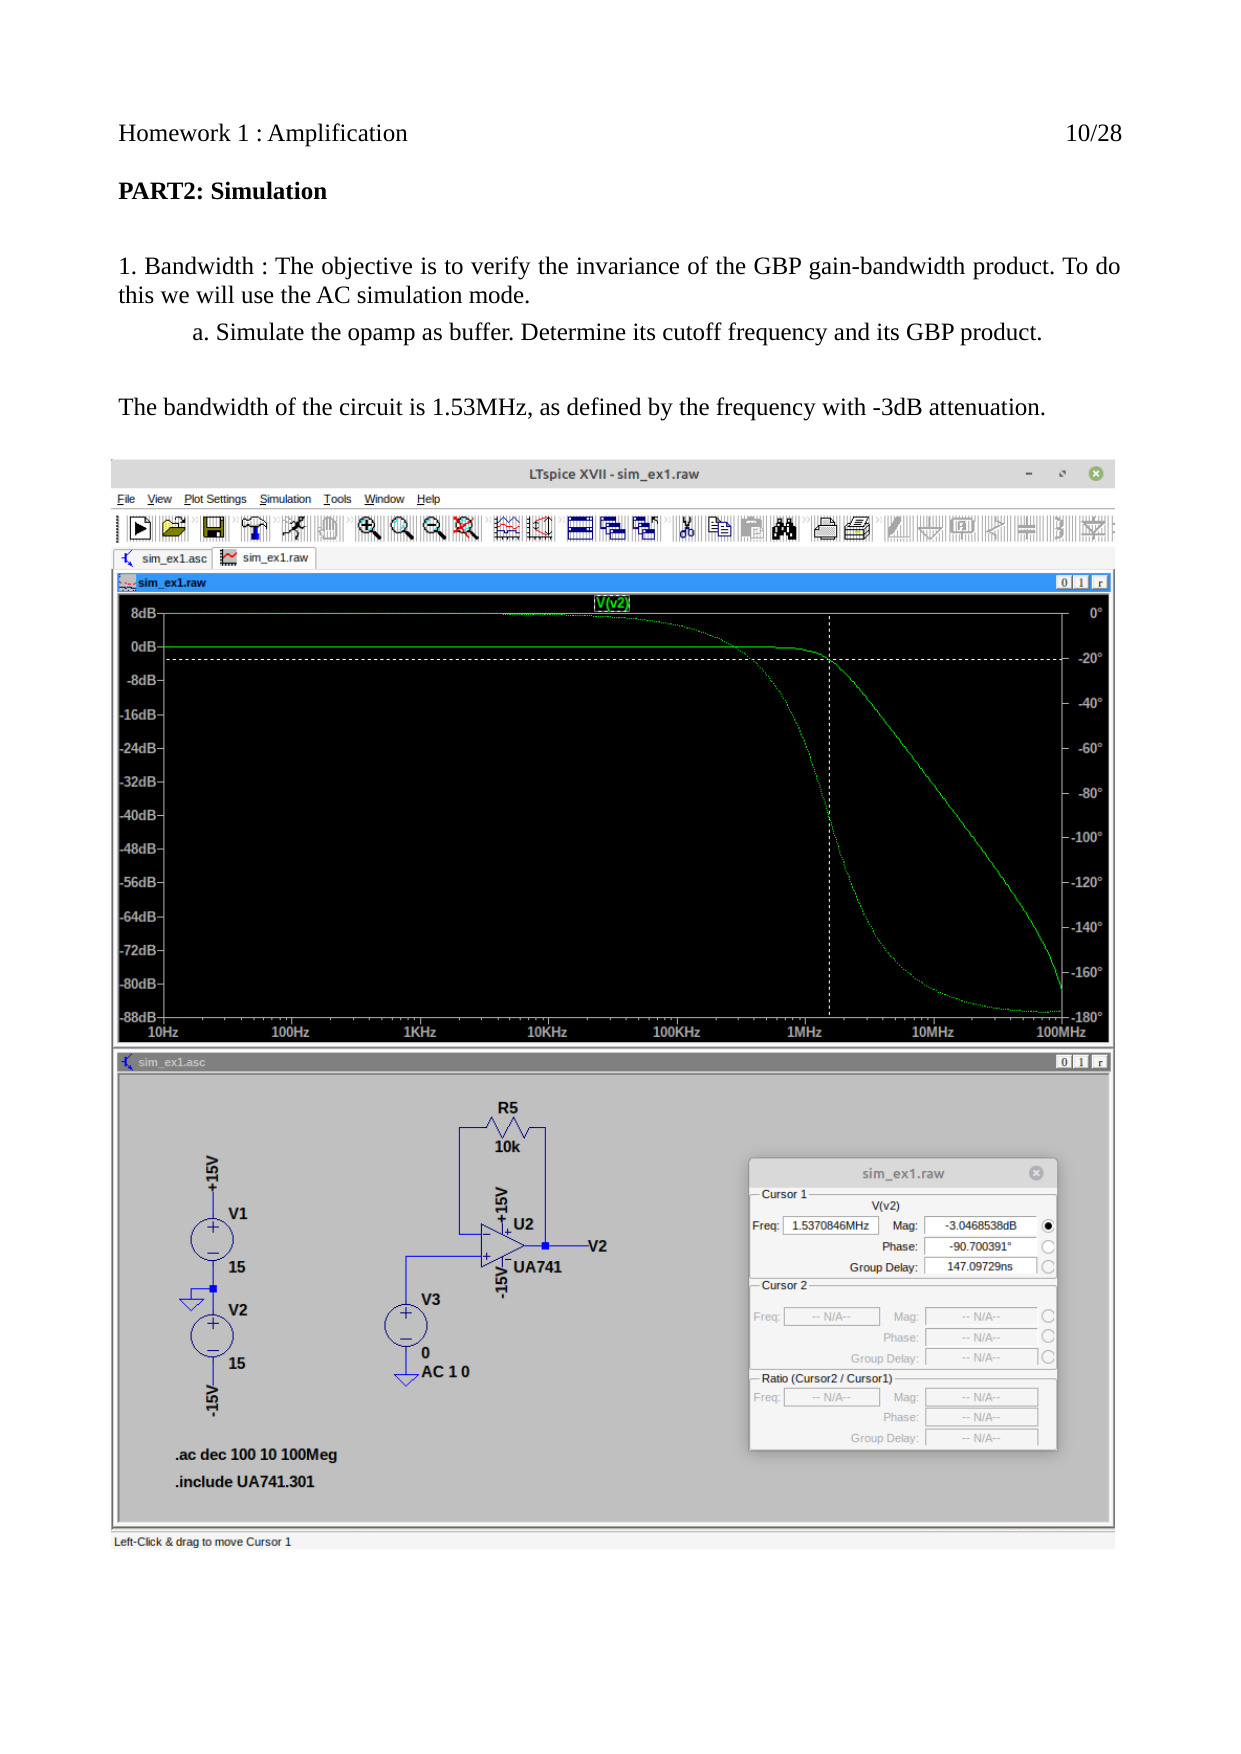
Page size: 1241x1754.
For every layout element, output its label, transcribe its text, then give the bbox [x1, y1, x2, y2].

text 1. Bandwidth : The objective is to verify the invariance of the GBP gain-bandwidth product. To do this we will use the AC simulation mode. [118, 251, 1122, 309]
text PART2: Simulation [118, 176, 1122, 205]
text a. Simulate the opamp as buffer. Determine its cutoff frequency and its GBP product. [118, 317, 1122, 346]
text The bandwidth of the circuit is 1.53MHz, as defined by the frequency with -3dB attenuation. [118, 392, 1122, 421]
picture [111, 459, 1115, 1549]
